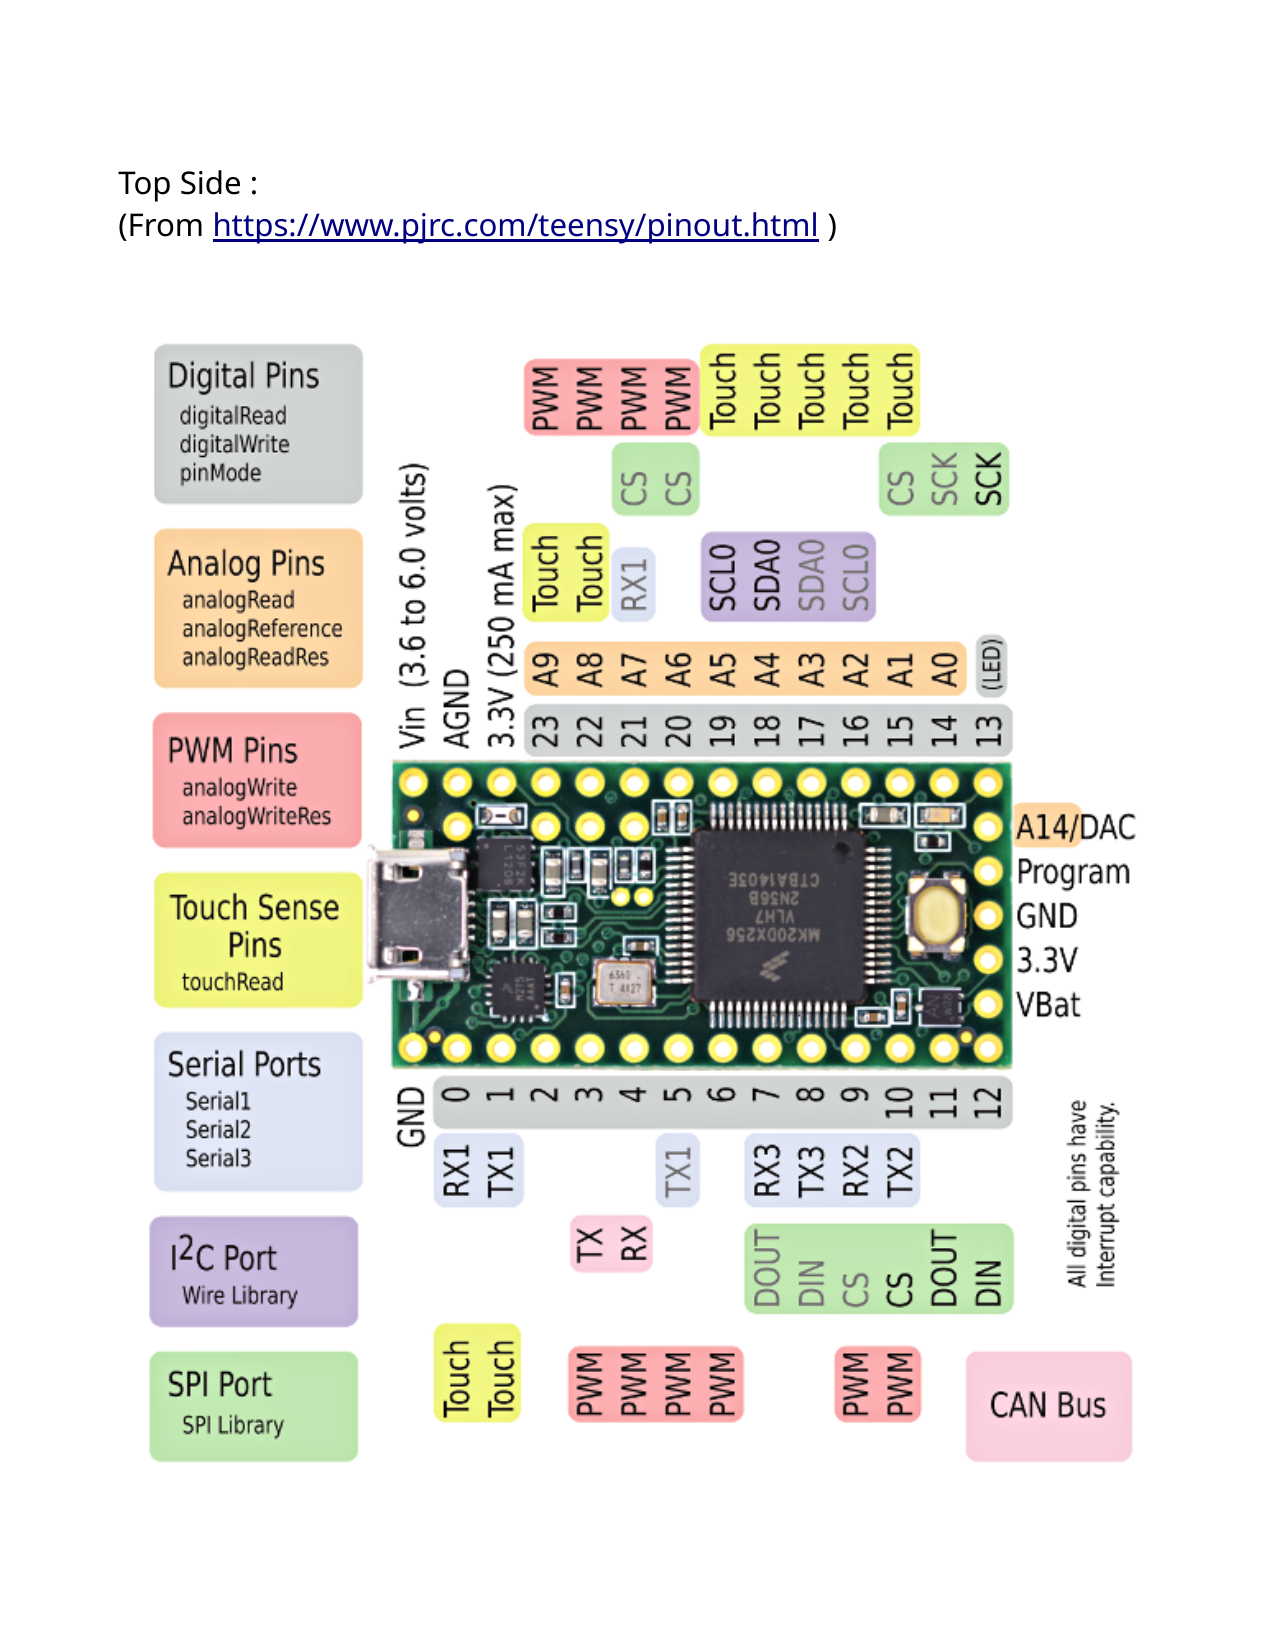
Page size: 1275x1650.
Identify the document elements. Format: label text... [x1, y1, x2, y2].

text Top Side : (From https://www.pjrc.com/teensy/pinout.html ) [118, 161, 1157, 246]
picture [125, 332, 1164, 1469]
